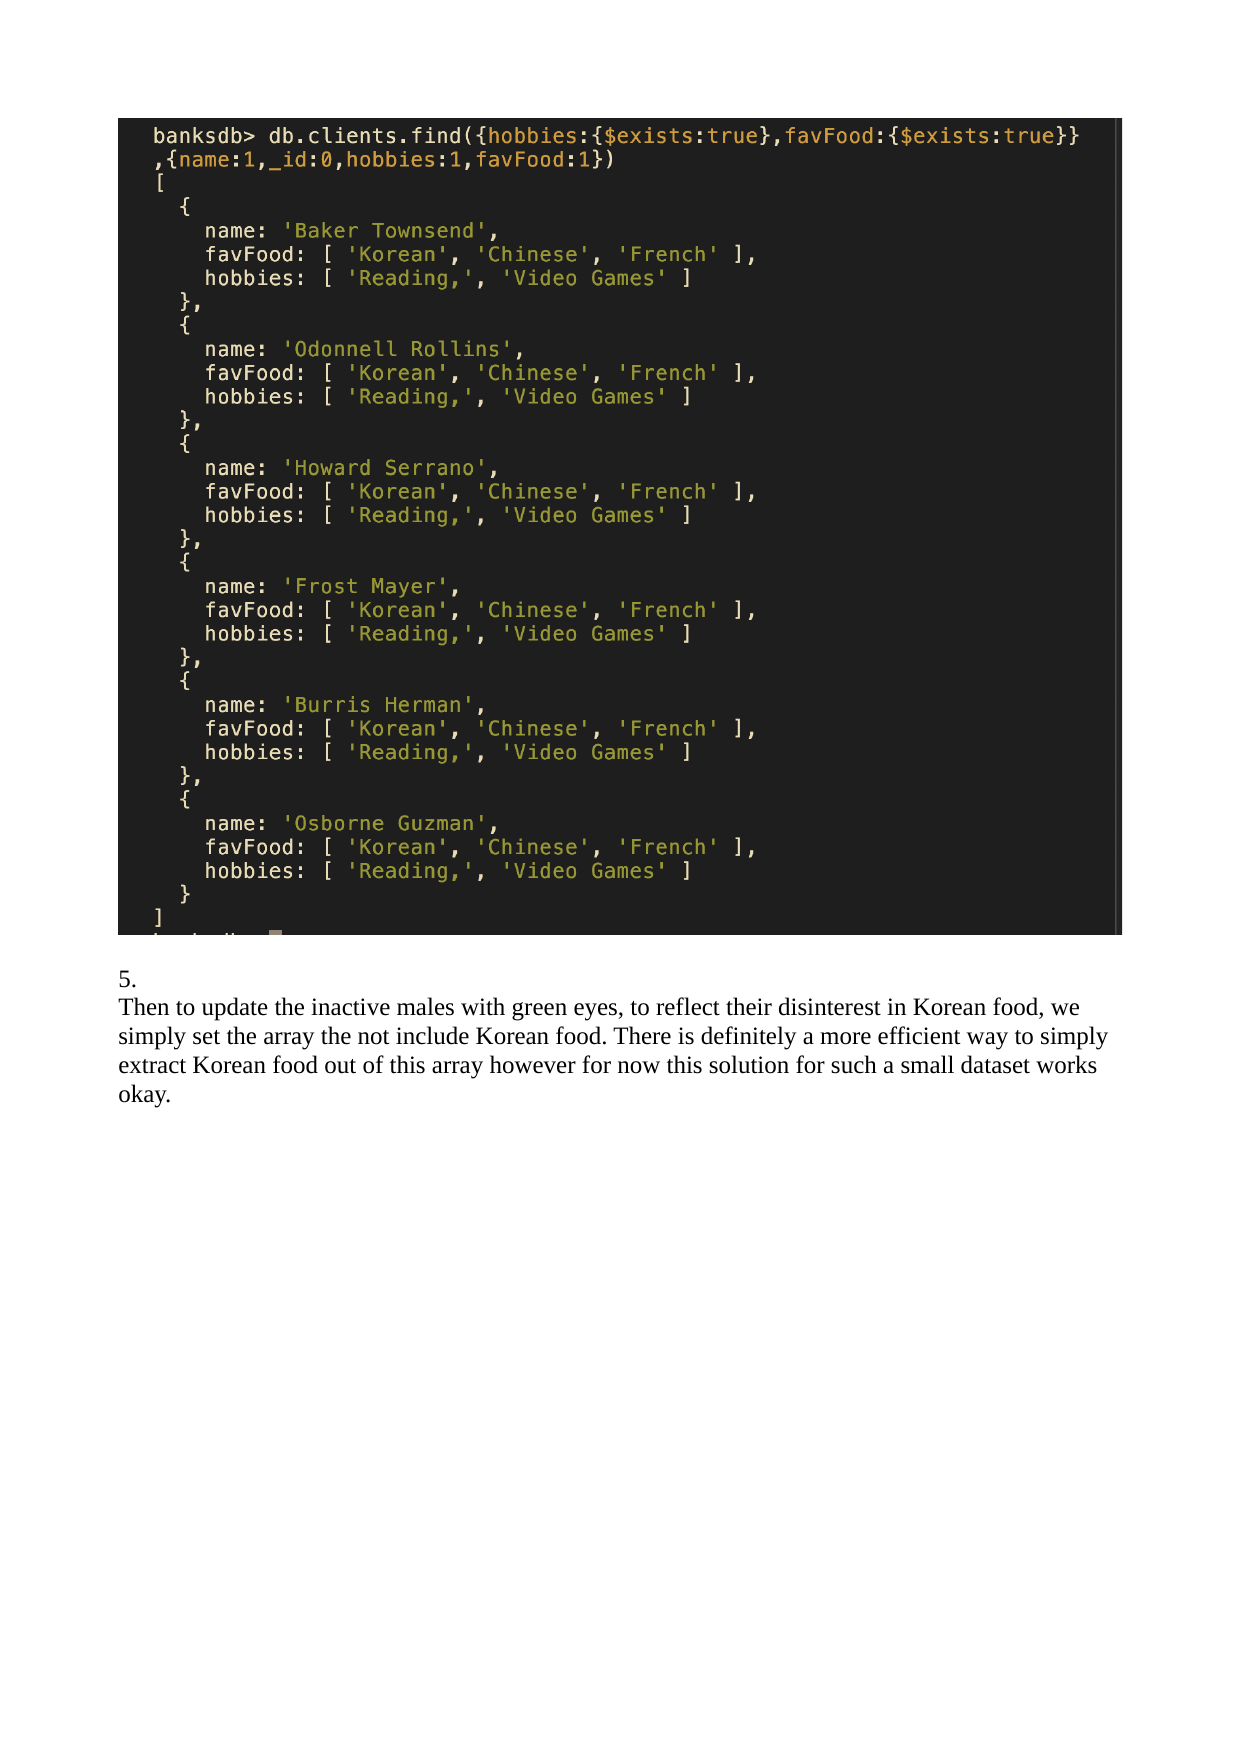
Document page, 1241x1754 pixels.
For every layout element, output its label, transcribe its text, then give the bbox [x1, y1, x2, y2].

picture [118, 118, 1123, 935]
text 5. [118, 964, 1122, 992]
text Then to update the inactive males with green eyes, to reflect their disinterest in Korean food, we simply set the array the not include Korean food. There is definitely a more efficient way to simply extract Korean food out of this array however for now this solution for such a small dataset works okay. [118, 992, 1122, 1107]
